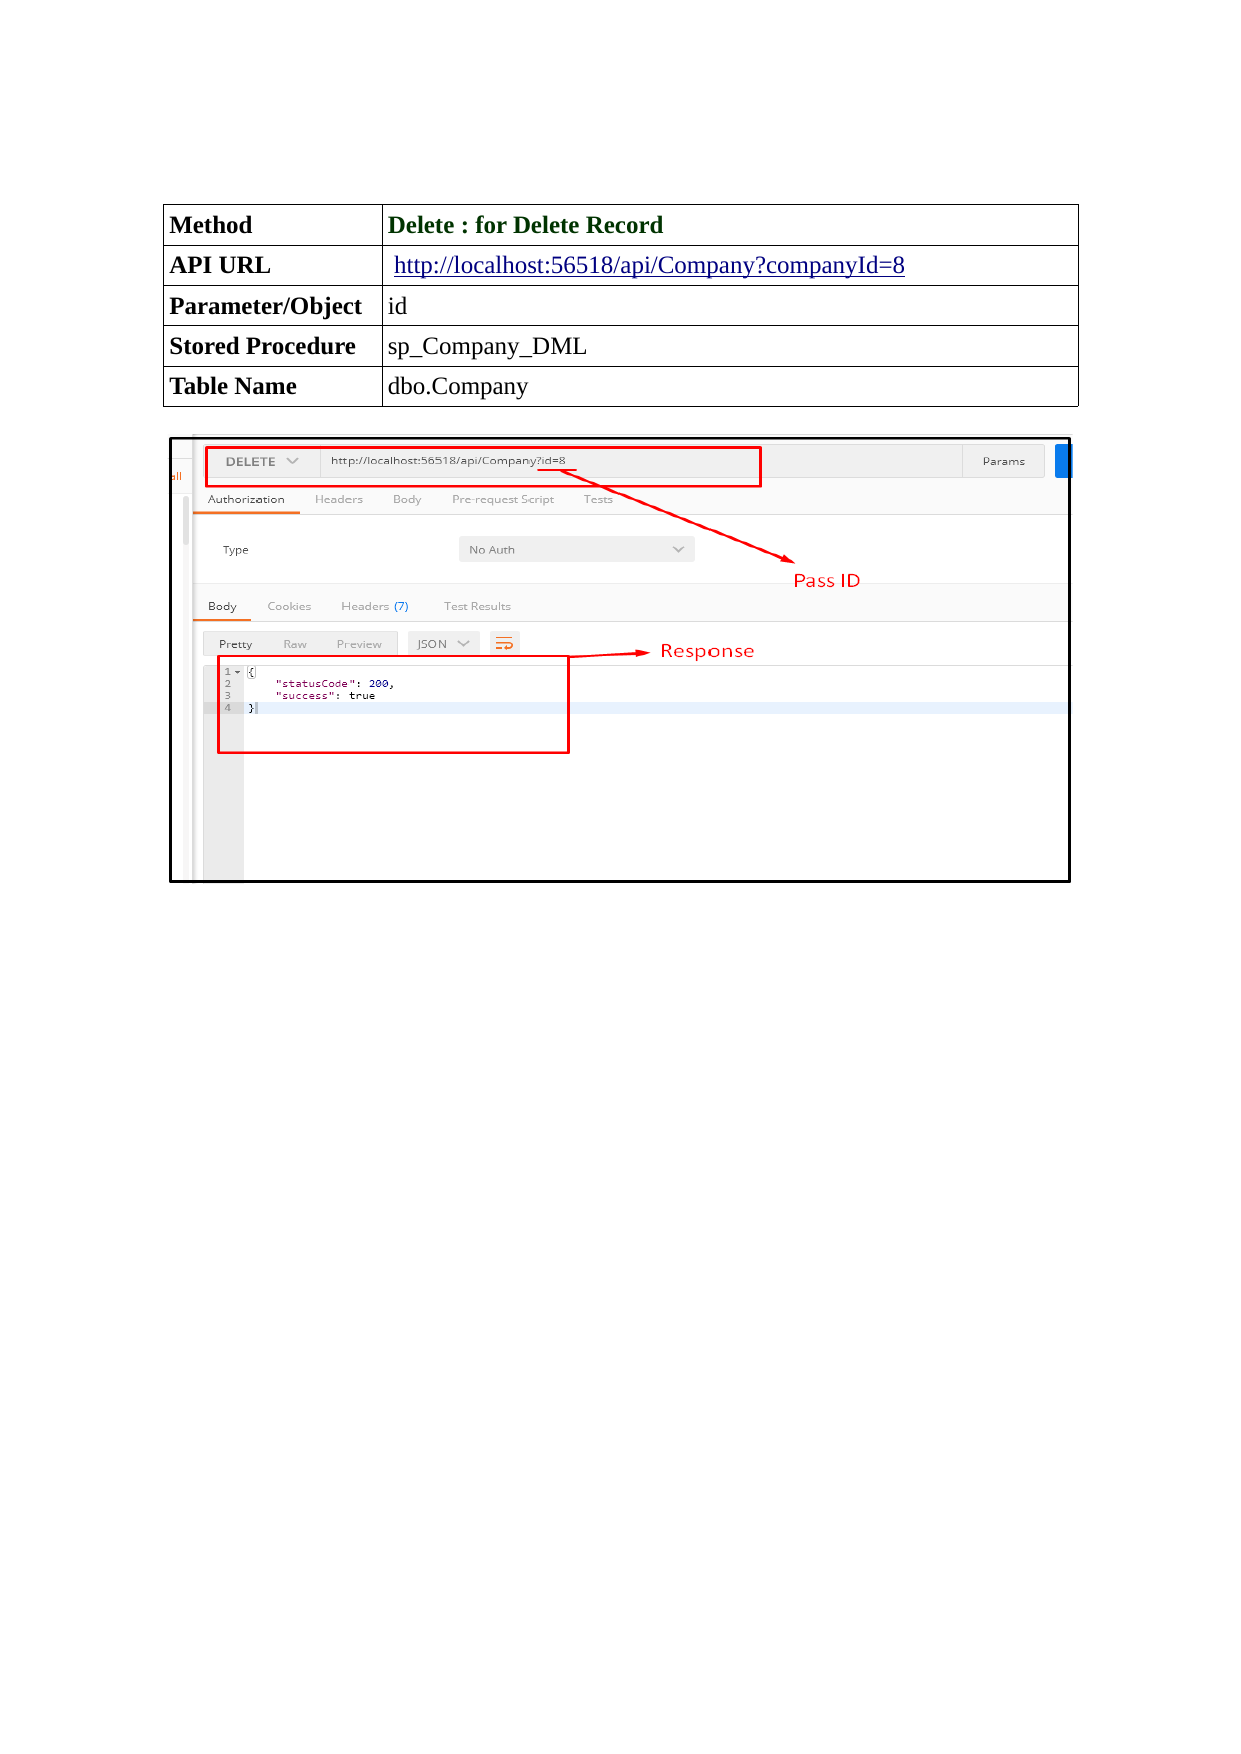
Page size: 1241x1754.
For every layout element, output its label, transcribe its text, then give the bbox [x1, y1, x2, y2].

table_cell id [383, 286, 1078, 325]
table_cell sp_Company_DML [383, 326, 1078, 366]
table_cell Parameter/Object [164, 286, 382, 325]
table_cell dbo.Company [383, 367, 1078, 406]
table_cell Table Name [164, 367, 382, 406]
picture [167, 434, 1073, 884]
table_cell http://localhost:56518/api/Company?companyId=8 [383, 246, 1078, 285]
table_cell API URL [164, 246, 382, 285]
table_cell Stored Procedure [164, 326, 382, 366]
table_header Delete : for Delete Record [383, 205, 1078, 245]
table_header Method [164, 205, 382, 245]
